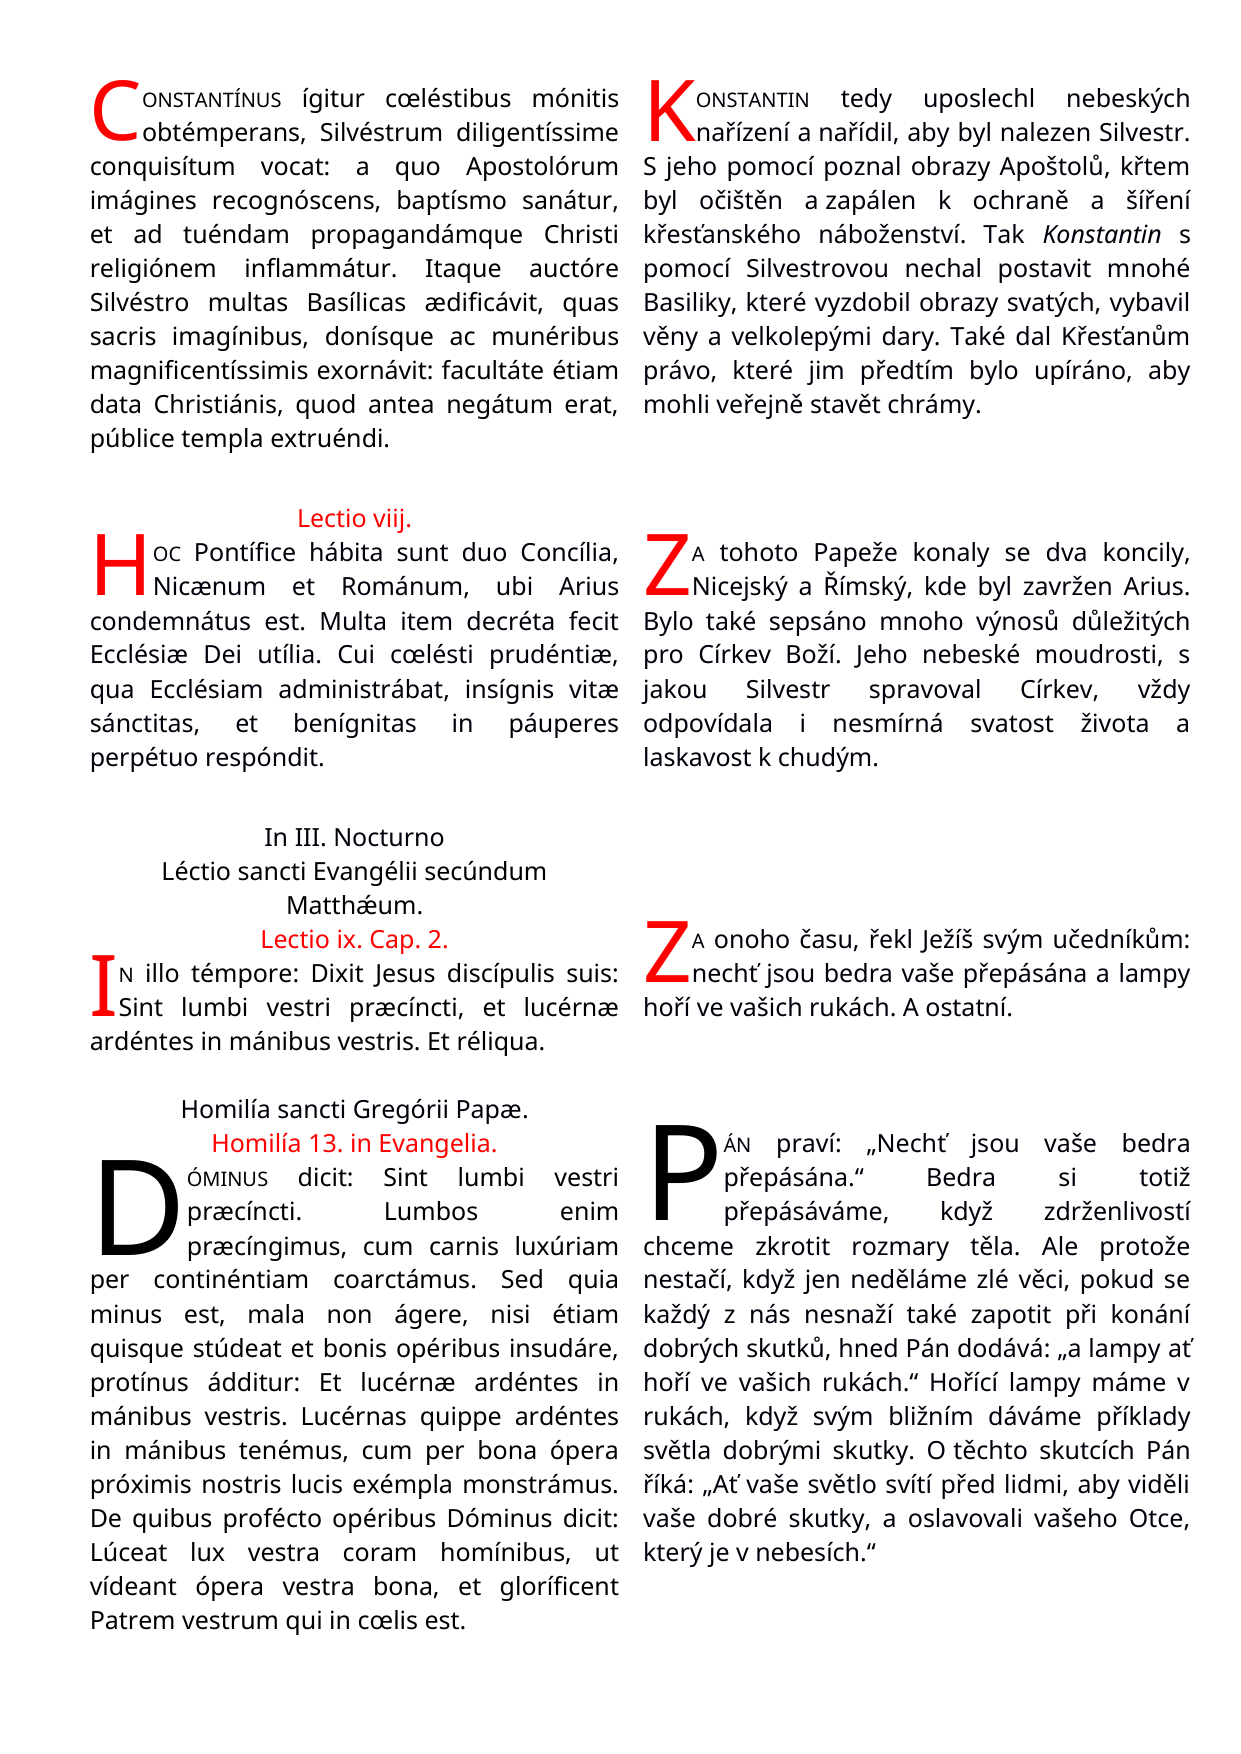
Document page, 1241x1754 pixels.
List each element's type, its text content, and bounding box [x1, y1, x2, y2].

table_cell Konstantin tedy uposlechl nebeských nařízení a nařídil, aby byl nalezen Silvestr. S jeho pomocí poznal obrazy Apoštolů, křtem byl očištěn a zapálen k ochraně a šíření křesťanského náboženství. Tak Konstantin s pomocí Silvestrovou nechal postavit mnohé Basiliky, které vyzdobil obrazy svatých, vybavil věny a velkolepými dary. Také dal Křesťanům právo, které jim předtím bylo upíráno, aby mohli veřejně stavět chrámy. [631, 74, 1203, 495]
table_cell Za onoho času, řekl Ježíš svým učedníkům: nechť jsou bedra vaše přepásána a lampy hoří ve vašich rukách. A ostatní. Pán praví: „Nechť jsou vaše bedra přepásána.“ Bedra si totiž přepásáváme, když zdrženlivostí chceme zkrotit rozmary těla. Ale protože nestačí, když jen neděláme zlé věci, pokud se každý z nás nesnaží také zapotit při konání dobrých skutků, hned Pán dodává: „a lampy ať hoří ve vašich rukách.“ Hořící lampy máme v rukách, když svým bližním dáváme příklady světla dobrými skutky. O těchto skutcích Pán říká: „Ať vaše světlo svítí před lidmi, aby viděli vaše dobré skutky, a oslavovali vašeho Otce, který je v nebesích.“ [631, 814, 1203, 1677]
table_cell In III. Nocturno Léctio sancti Evangélii secúndum Matthǽum. Lectio ix. Cap. 2. In illo témpore: Dixit Jesus discípulis suis: Sint lumbi vestri præcíncti, et lucérnæ ardéntes in mánibus vestris. Et réliqua. Homilía sancti Gregórii Papæ. Homilía 13. in Evangelia. Dóminus dicit: Sint lumbi vestri præcíncti. Lumbos enim præcíngimus, cum carnis luxúriam per continéntiam coarctámus. Sed quia minus est, mala non ágere, nisi étiam quisque stúdeat et bonis opéribus insudáre, protínus ádditur: Et lucérnæ ardéntes in mánibus vestris. Lucérnas quippe ardéntes in mánibus tenémus, cum per bona ópera próximis nostris lucis exémpla monstrámus. De quibus profécto opéribus Dóminus dicit: Lúceat lux vestra coram homínibus, ut vídeant ópera vestra bona, et gloríficent Patrem vestrum qui in cœlis est. [78, 814, 631, 1677]
table_cell Lectio viij. Hoc Pontífice hábita sunt duo Concília, Nicænum et Románum, ubi Arius condemnátus est. Multa item decréta fecit Ecclésiæ Dei utília. Cui cœlésti prudéntiæ, qua Ecclésiam administrábat, insígnis vitæ sánctitas, et benígnitas in páuperes perpétuo respóndit. [78, 495, 631, 813]
table_cell Za tohoto Papeže konaly se dva koncily, Nicejský a Římský, kde byl zavržen Arius. Bylo také sepsáno mnoho výnosů důležitých pro Církev Boží. Jeho nebeské moudrosti, s jakou Silvestr spravoval Církev, vždy odpovídala i nesmírná svatost života a laskavost k chudým. [631, 495, 1203, 813]
table_cell Constantínus ígitur cœléstibus mónitis obtémperans, Silvéstrum diligentíssime conquisítum vocat: a quo Apostolórum imágines recognóscens, baptísmo sanátur, et ad tuéndam propagandámque Christi religiónem inflammátur. Itaque auctóre Silvéstro multas Basílicas ædificávit, quas sacris imagínibus, donísque ac munéribus magnificentíssimis exornávit: facultáte étiam data Christiánis, quod antea negátum erat, públice templa extruéndi. [78, 74, 631, 495]
